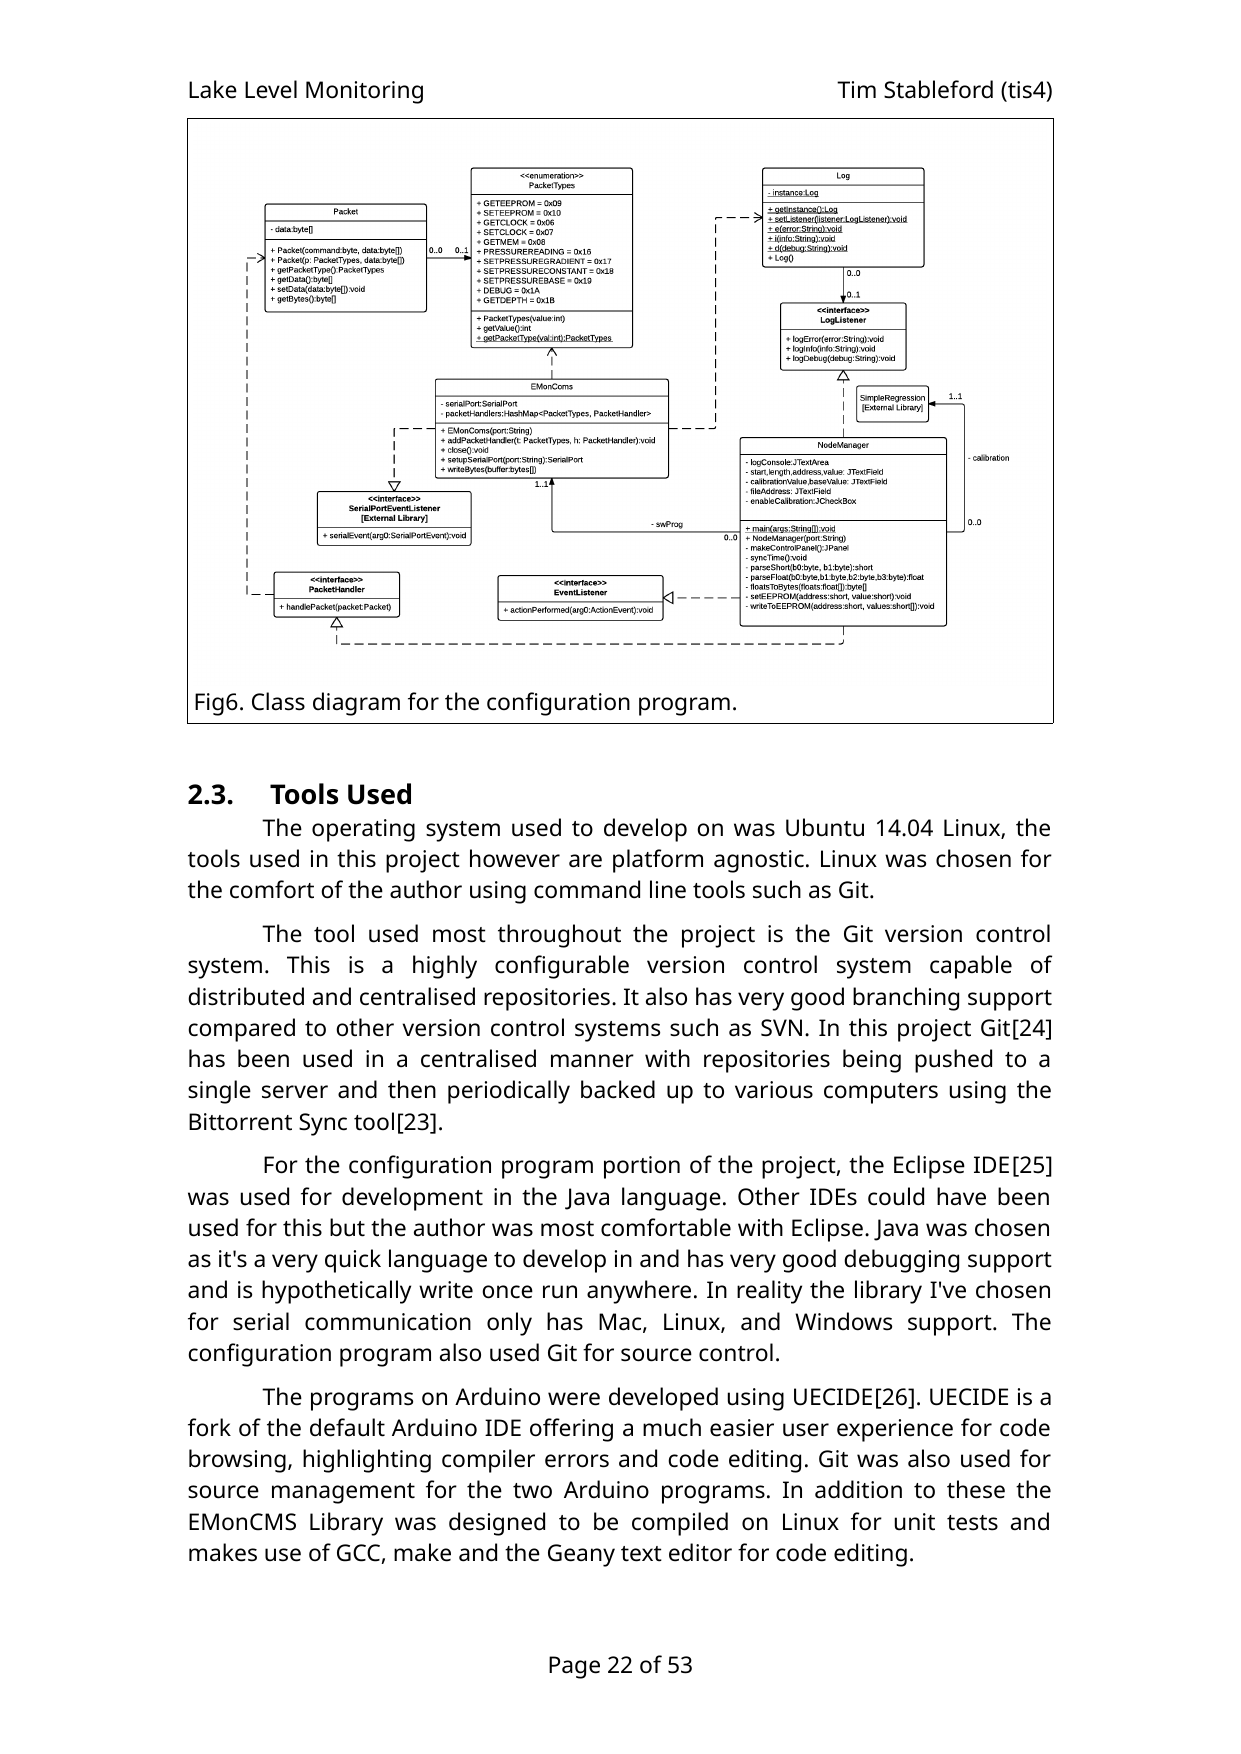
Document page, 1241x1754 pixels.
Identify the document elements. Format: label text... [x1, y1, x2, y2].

table_header Fig6. Class diagram for the configuration program. [188, 119, 1053, 723]
picture [193, 123, 1047, 686]
text The operating system used to develop on was Ubuntu 14.04 Linux, the tools used in this project however are platform agnostic. Linux was chosen for the comfort of the author using command line tools such as Git. [187, 812, 1053, 906]
text For the configuration program portion of the project, the Eclipse IDE[25] was used for development in the Java language. Other IDEs could have been used for this but the author was most comfortable with Eclipse. Java was chosen as it's a very quick language to develop in and has very good debugging support and is hypothetically write once run anywhere. In reality the library I've chosen for serial communication only has Mac, Linux, and Windows support. The configuration program also used Git for source control. [187, 1149, 1053, 1368]
text The tool used most throughout the project is the Git version control system. This is a highly configurable version control system capable of distributed and centralised repositories. It also has very good branching support compared to other version control systems such as SVN. In this project Git[24] has been used in a centralised manner with repositories being pushed to a single server and then periodically backed up to various computers using the Bittorrent Sync tool[23]. [187, 918, 1053, 1137]
text The programs on Arduino were developed using UECIDE[26]. UECIDE is a fork of the default Arduino IDE offering a much easier user experience for code browsing, highlighting compiler errors and code editing. Git was also used for source management for the two Arduino programs. In addition to these the EMonCMS Library was designed to be compiled on Linux for unit tests and makes use of GCC, make and the Geany text editor for code editing. [187, 1381, 1053, 1568]
subtitle Tools Used [187, 775, 1053, 812]
